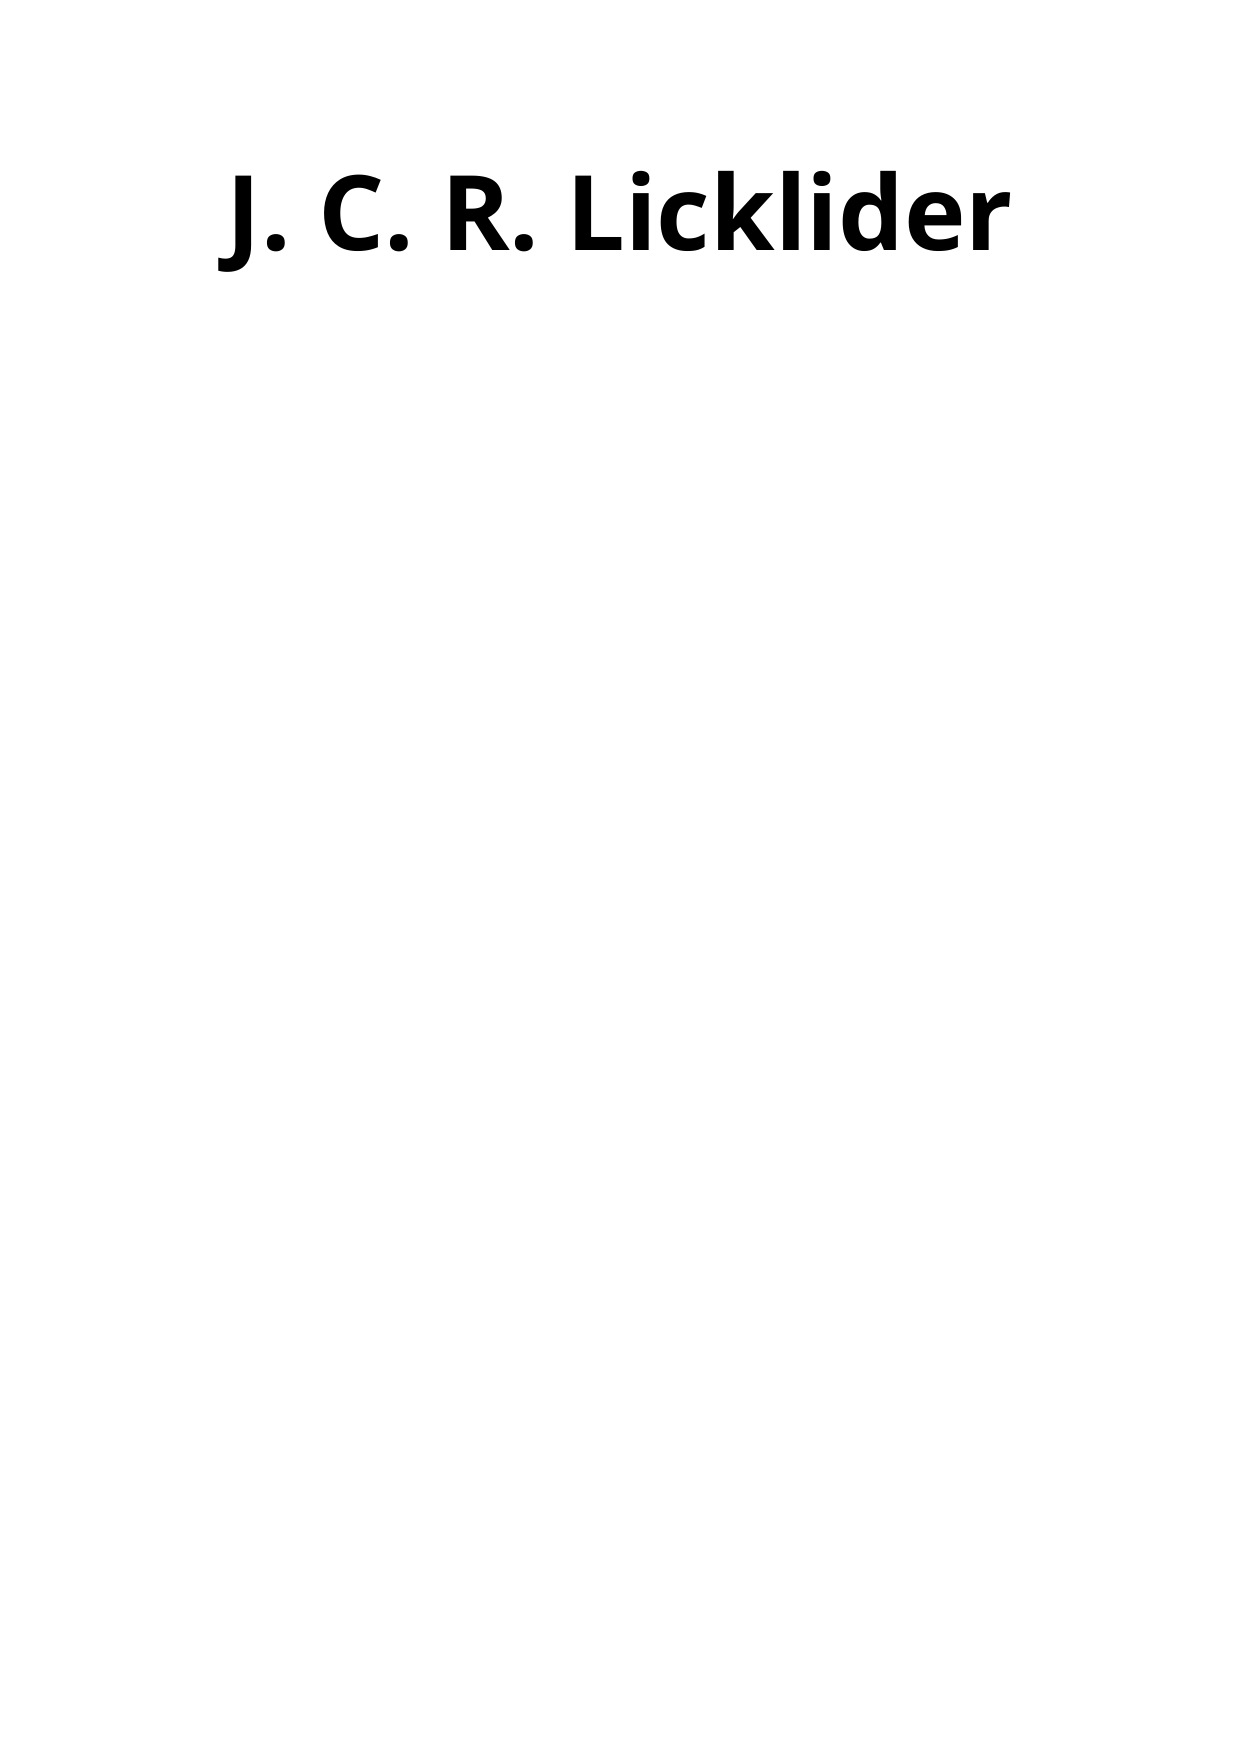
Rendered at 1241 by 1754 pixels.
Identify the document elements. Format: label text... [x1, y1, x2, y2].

subtitle J. C. R. Licklider [118, 139, 1122, 281]
